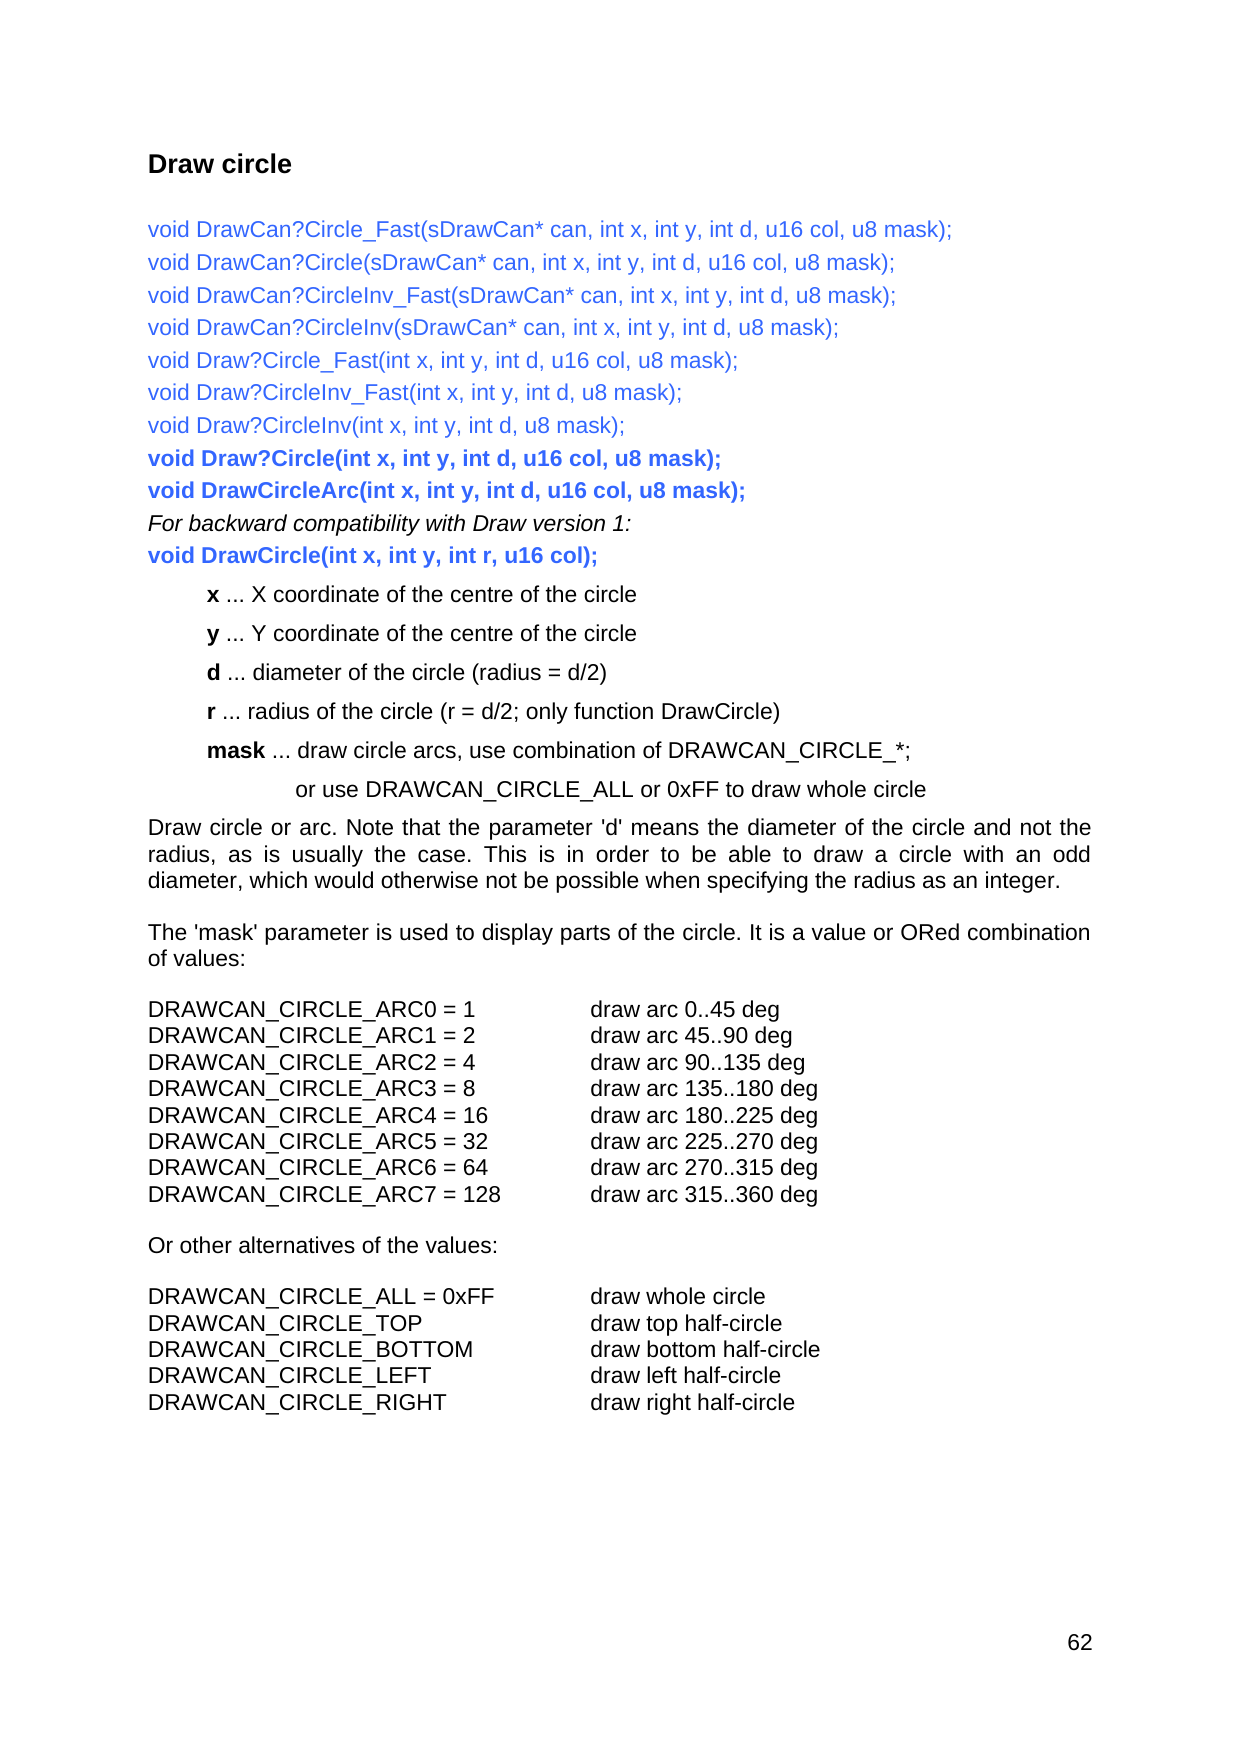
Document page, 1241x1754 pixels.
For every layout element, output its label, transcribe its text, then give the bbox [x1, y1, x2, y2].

text DRAWCAN_CIRCLE_ARC2 = 4 draw arc 90..135 deg [148, 1049, 1093, 1075]
text void Draw?Circle(int x, int y, int d, u16 col, u8 mask); [148, 444, 1093, 471]
text d ... diameter of the circle (radius = d/2) [148, 659, 1093, 685]
text y ... Y coordinate of the centre of the circle [148, 620, 1093, 646]
text void DrawCan?Circle(sDrawCan* can, int x, int y, int d, u16 col, u8 mask); [148, 249, 1093, 275]
text The 'mask' parameter is used to display parts of the circle. It is a value or ORed combination of values: [148, 918, 1093, 971]
text void Draw?CircleInv_Fast(int x, int y, int d, u8 mask); [148, 379, 1093, 406]
text For backward compatibility with Draw version 1: [148, 510, 1093, 536]
text DRAWCAN_CIRCLE_LEFT draw left half-circle [148, 1362, 1093, 1389]
text DRAWCAN_CIRCLE_ARC0 = 1 draw arc 0..45 deg [148, 996, 1093, 1022]
text or use DRAWCAN_CIRCLE_ALL or 0xFF to draw whole circle [221, 776, 1093, 802]
text DRAWCAN_CIRCLE_RIGHT draw right half-circle [148, 1389, 1093, 1415]
text void DrawCan?CircleInv(sDrawCan* can, int x, int y, int d, u8 mask); [148, 314, 1093, 341]
text void Draw?CircleInv(int x, int y, int d, u8 mask); [148, 412, 1093, 438]
text void DrawCan?CircleInv_Fast(sDrawCan* can, int x, int y, int d, u8 mask); [148, 282, 1093, 308]
text Or other alternatives of the values: [148, 1232, 1093, 1258]
text mask ... draw circle arcs, use combination of DRAWCAN_CIRCLE_*; [148, 737, 1093, 763]
text Draw circle or arc. Note that the parameter 'd' means the diameter of the circle and not the radius, as is usually the case. This is in order to be able to draw a circle with an odd diameter, which would otherwise not be possible when specifying the radius as an integer. [148, 814, 1093, 893]
text void Draw?Circle_Fast(int x, int y, int d, u16 col, u8 mask); [148, 347, 1093, 373]
text void DrawCircleArc(int x, int y, int d, u16 col, u8 mask); [148, 477, 1093, 503]
subtitle Draw circle [148, 148, 1093, 179]
text x ... X coordinate of the centre of the circle [148, 581, 1093, 608]
text DRAWCAN_CIRCLE_ALL = 0xFF draw whole circle [148, 1283, 1093, 1310]
text DRAWCAN_CIRCLE_ARC6 = 64 draw arc 270..315 deg [148, 1154, 1093, 1181]
text DRAWCAN_CIRCLE_ARC5 = 32 draw arc 225..270 deg [148, 1128, 1093, 1154]
text DRAWCAN_CIRCLE_ARC1 = 2 draw arc 45..90 deg [148, 1022, 1093, 1049]
text DRAWCAN_CIRCLE_ARC3 = 8 draw arc 135..180 deg [148, 1075, 1093, 1102]
text DRAWCAN_CIRCLE_TOP draw top half-circle [148, 1310, 1093, 1336]
text DRAWCAN_CIRCLE_ARC4 = 16 draw arc 180..225 deg [148, 1102, 1093, 1128]
text r ... radius of the circle (r = d/2; only function DrawCircle) [148, 698, 1093, 724]
text DRAWCAN_CIRCLE_BOTTOM draw bottom half-circle [148, 1336, 1093, 1362]
text DRAWCAN_CIRCLE_ARC7 = 128 draw arc 315..360 deg [148, 1181, 1093, 1207]
text void DrawCan?Circle_Fast(sDrawCan* can, int x, int y, int d, u16 col, u8 mask); [148, 216, 1093, 243]
text void DrawCircle(int x, int y, int r, u16 col); [148, 542, 1093, 569]
